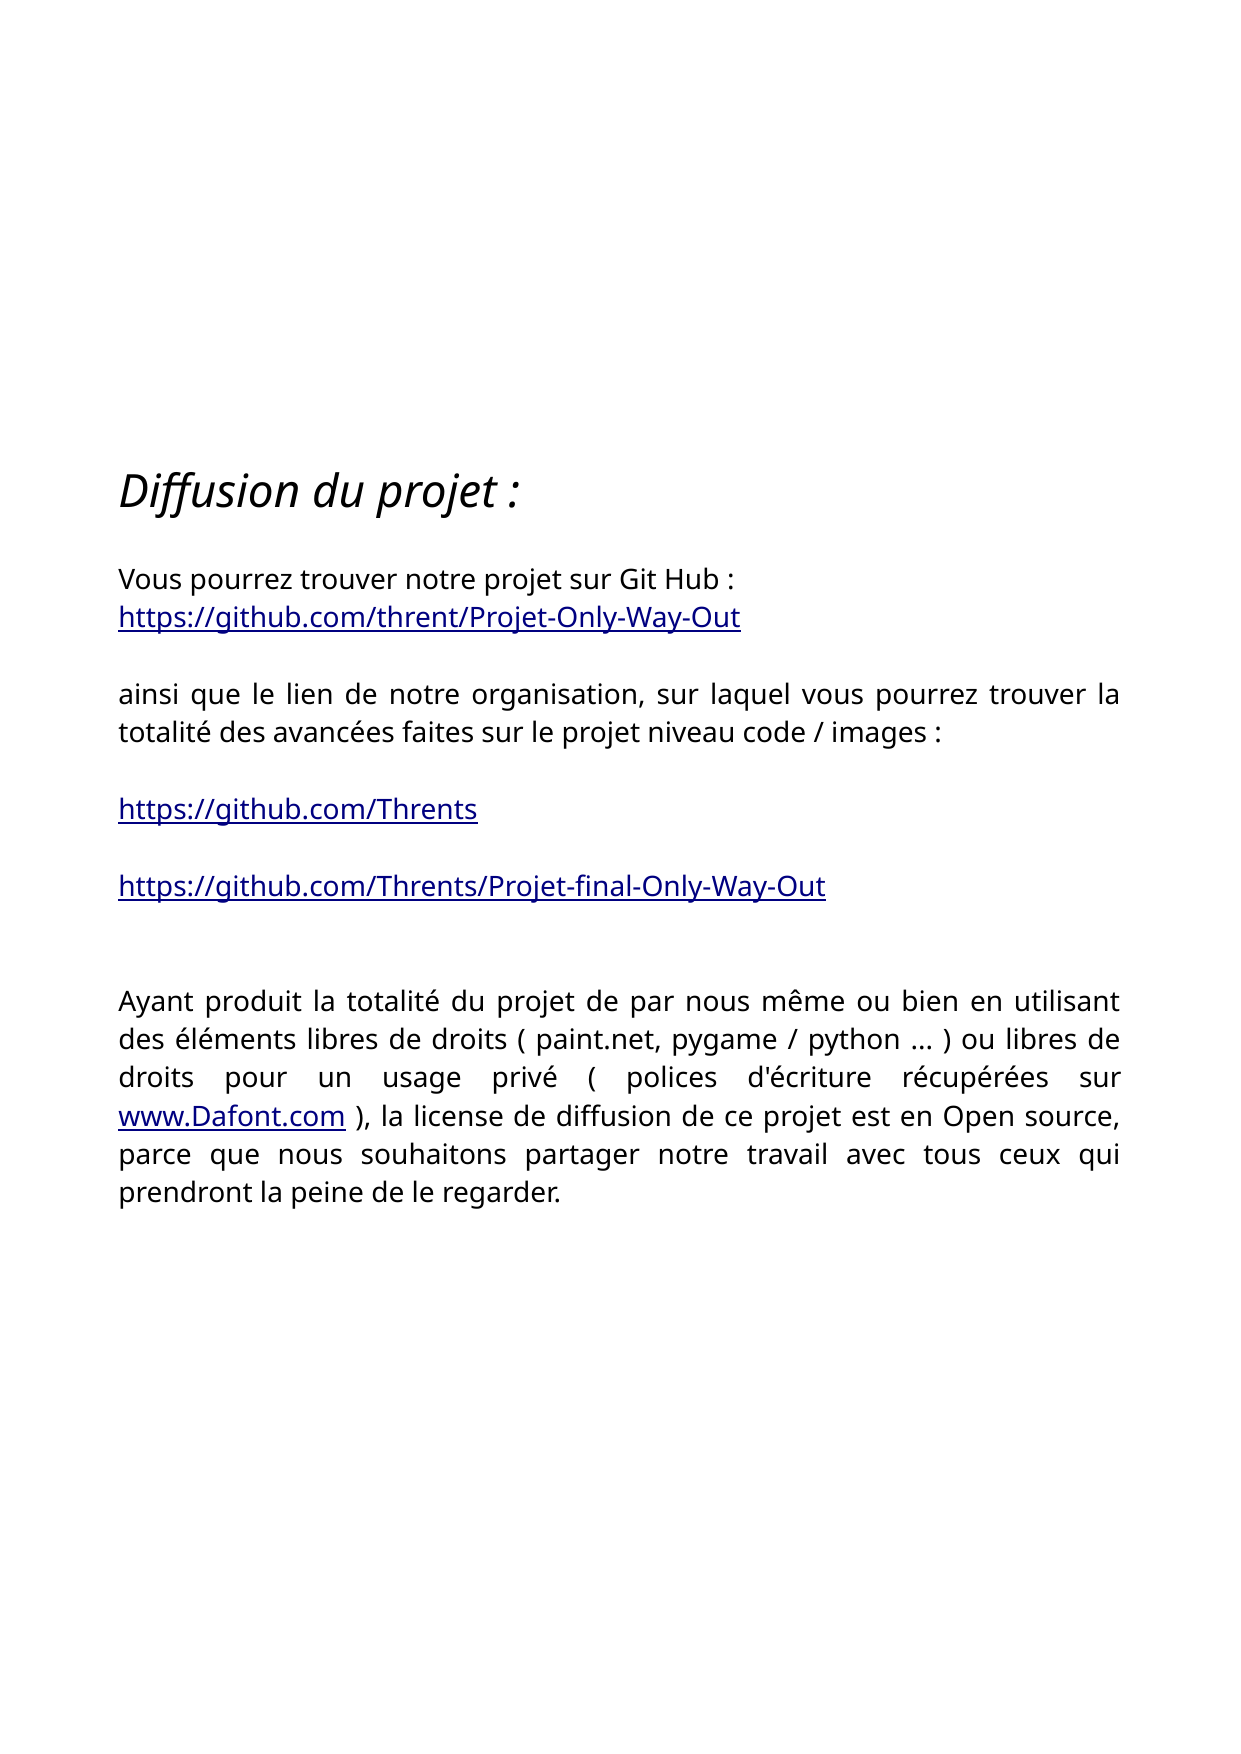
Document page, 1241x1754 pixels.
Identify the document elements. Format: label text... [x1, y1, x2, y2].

text Diffusion du projet : [118, 459, 1122, 521]
text https://github.com/Thrents [118, 789, 1122, 828]
text https://github.com/thrent/Projet-Only-Way-Out [118, 598, 1122, 636]
text ainsi que le lien de notre organisation, sur laquel vous pourrez trouver la totalité des avancées faites sur le projet niveau code / images : [118, 674, 1122, 751]
text https://github.com/Thrents/Projet-final-Only-Way-Out [118, 866, 1122, 904]
text Ayant produit la totalité du projet de par nous même ou bien en utilisant des éléments libres de droits ( paint.net, pygame / python ... ) ou libres de droits pour un usage privé ( polices d'écriture récupérées sur www.Dafont.com ), la license de diffusion de ce projet est en Open source, parce que nous souhaitons partager notre travail avec tous ceux qui prendront la peine de le regarder. [118, 981, 1122, 1211]
text Vous pourrez trouver notre projet sur Git Hub : [118, 559, 1122, 598]
